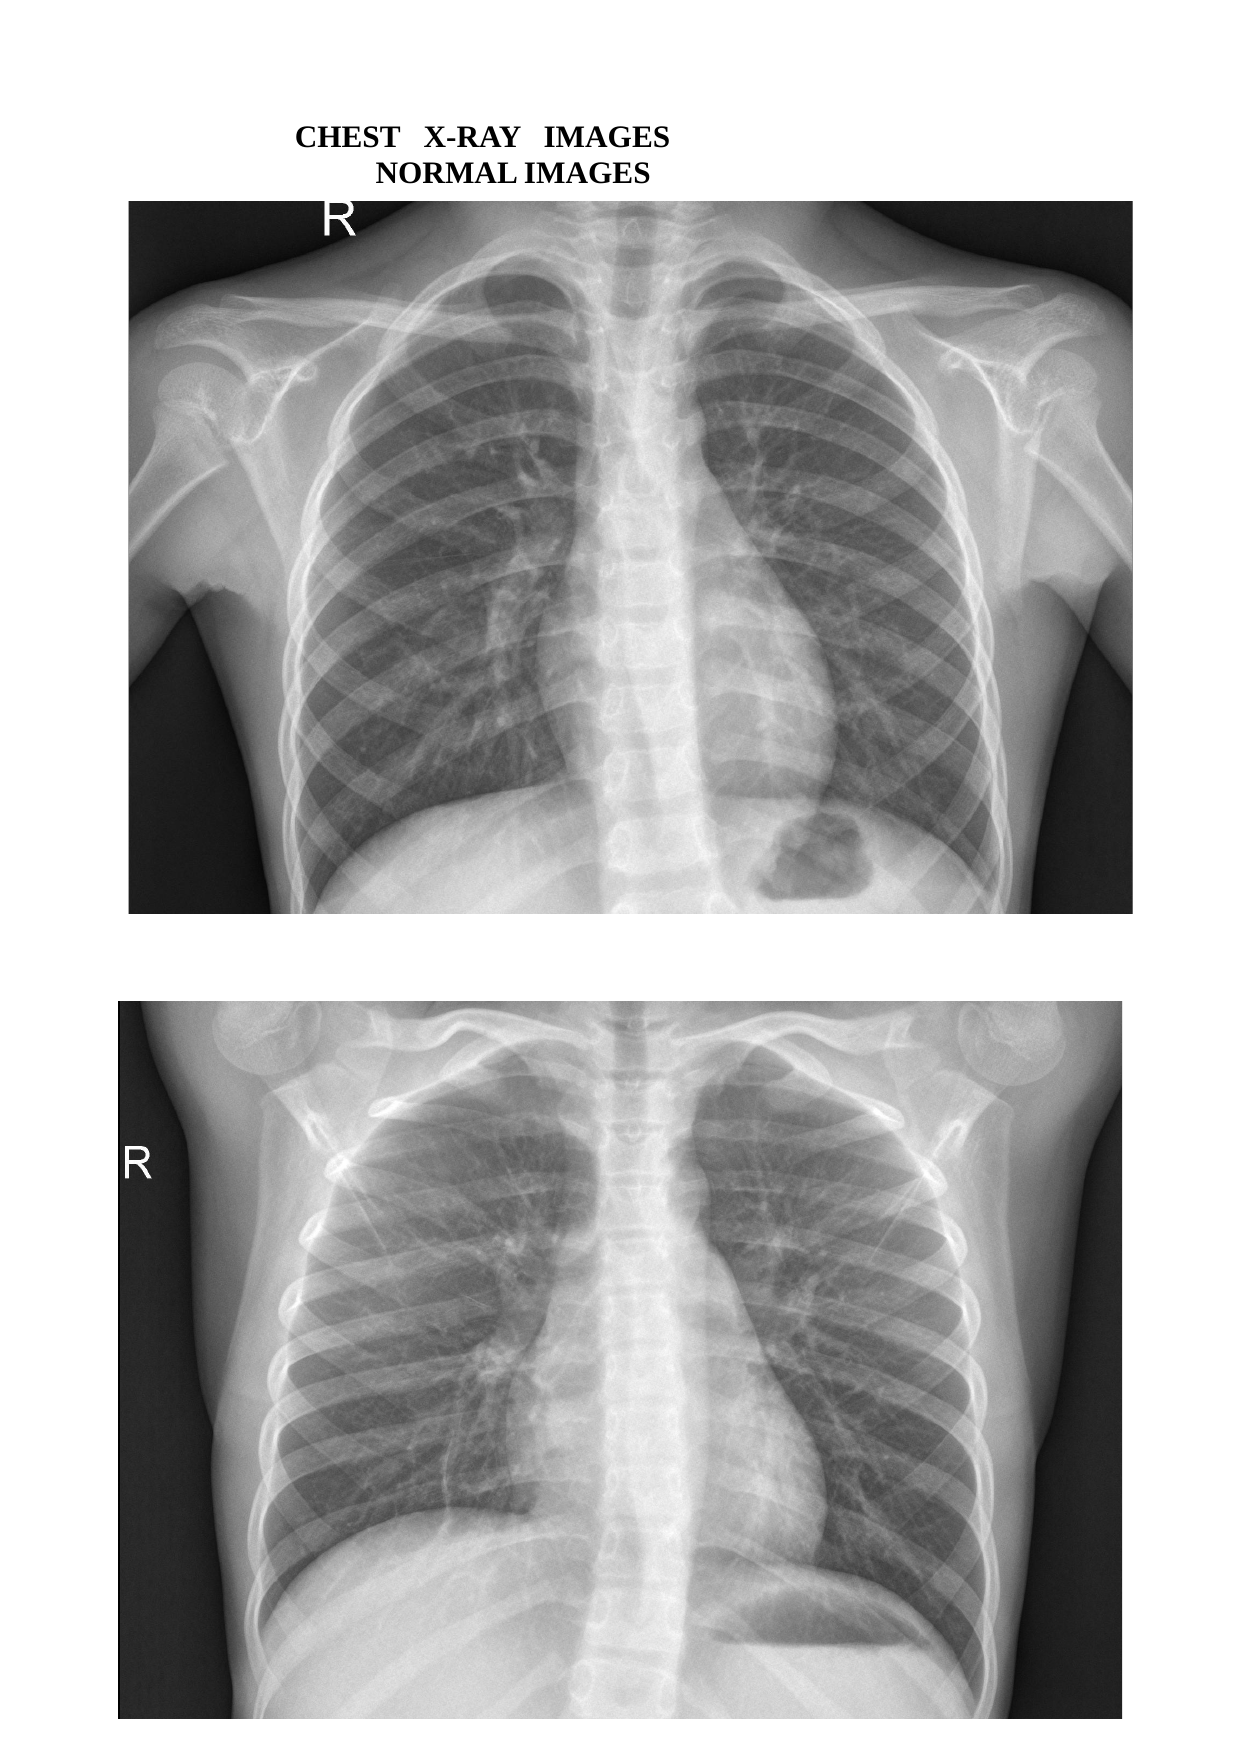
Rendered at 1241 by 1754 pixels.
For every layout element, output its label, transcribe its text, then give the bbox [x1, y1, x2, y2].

picture [128, 201, 1133, 914]
text NORMAL IMAGES [118, 154, 1122, 190]
text CHEST X-RAY IMAGES [118, 118, 1122, 154]
picture [118, 1001, 1123, 1719]
